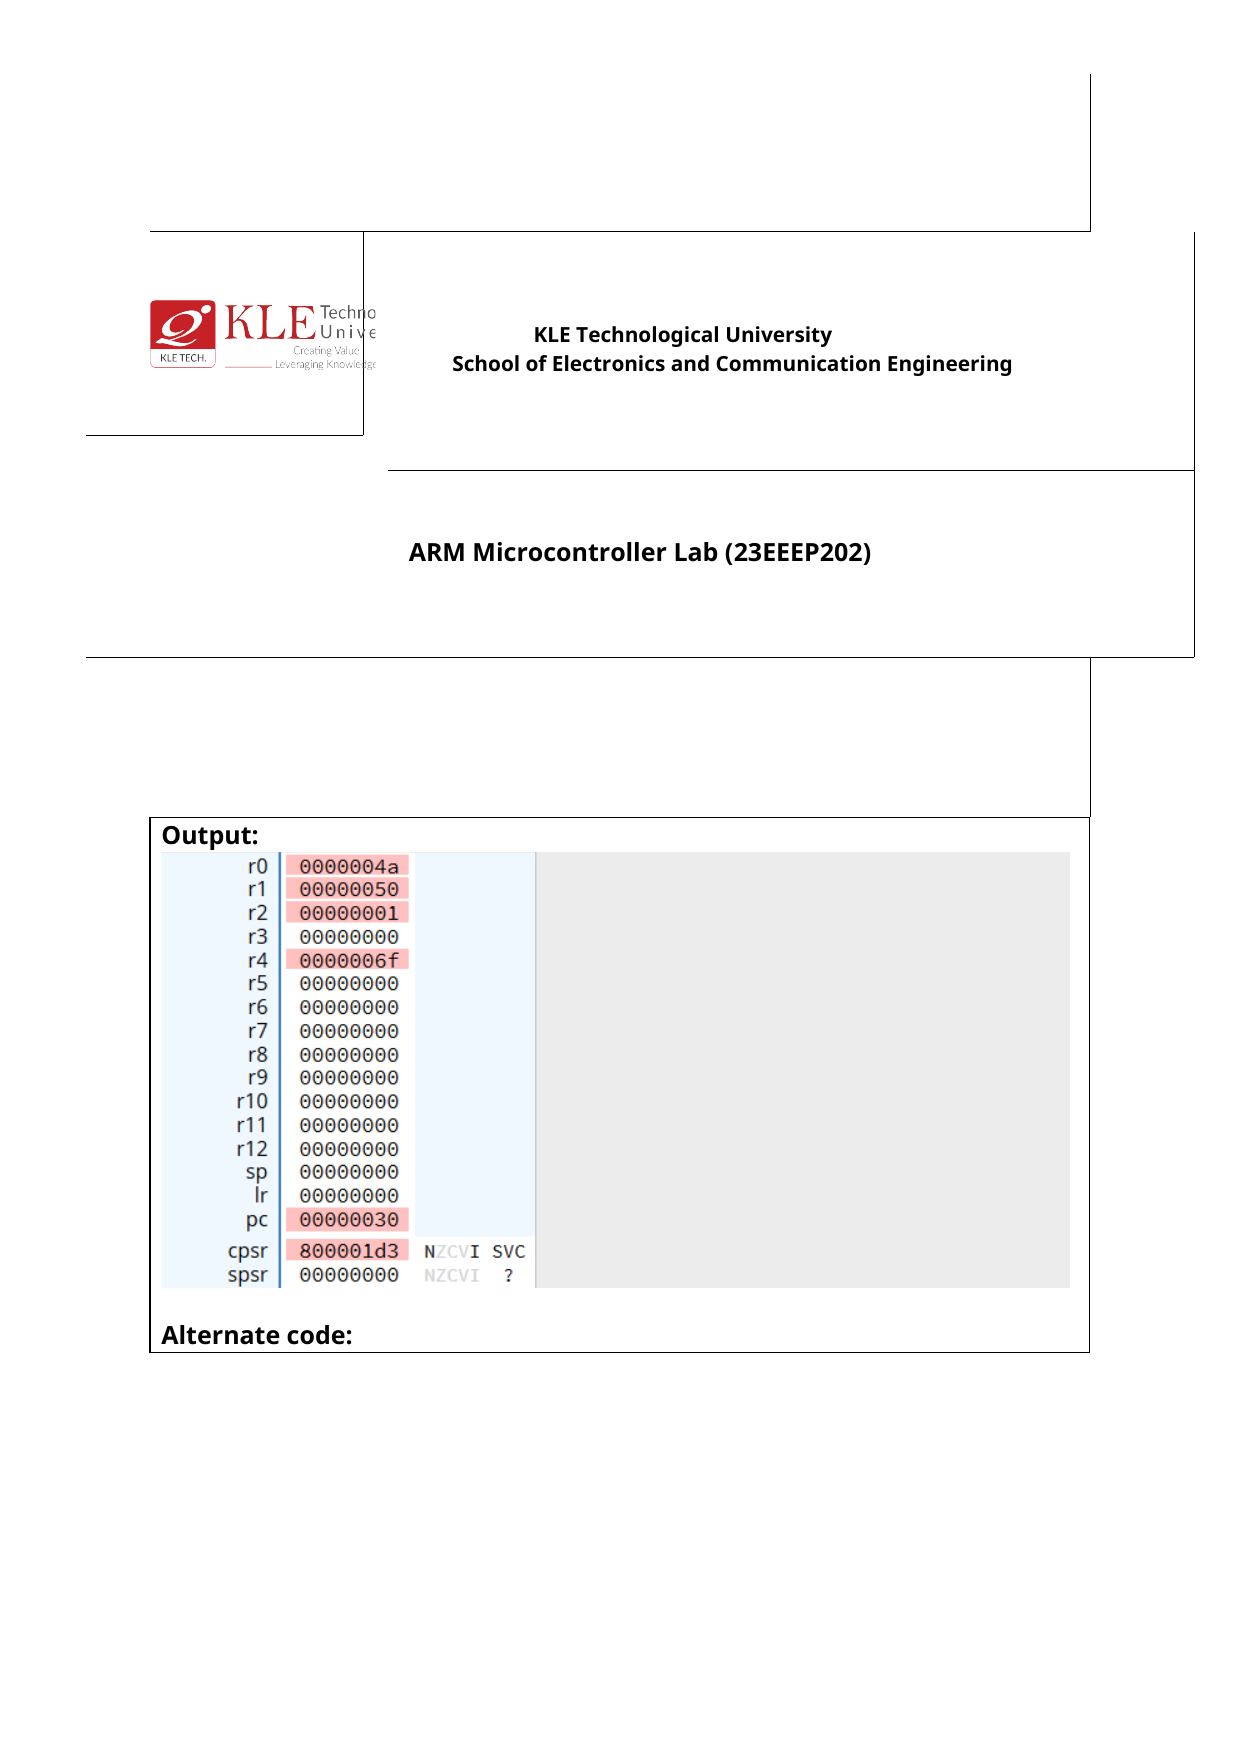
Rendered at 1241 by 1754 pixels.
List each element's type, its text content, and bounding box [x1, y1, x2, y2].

table_cell Output: Alternate code: [151, 818, 1089, 1352]
